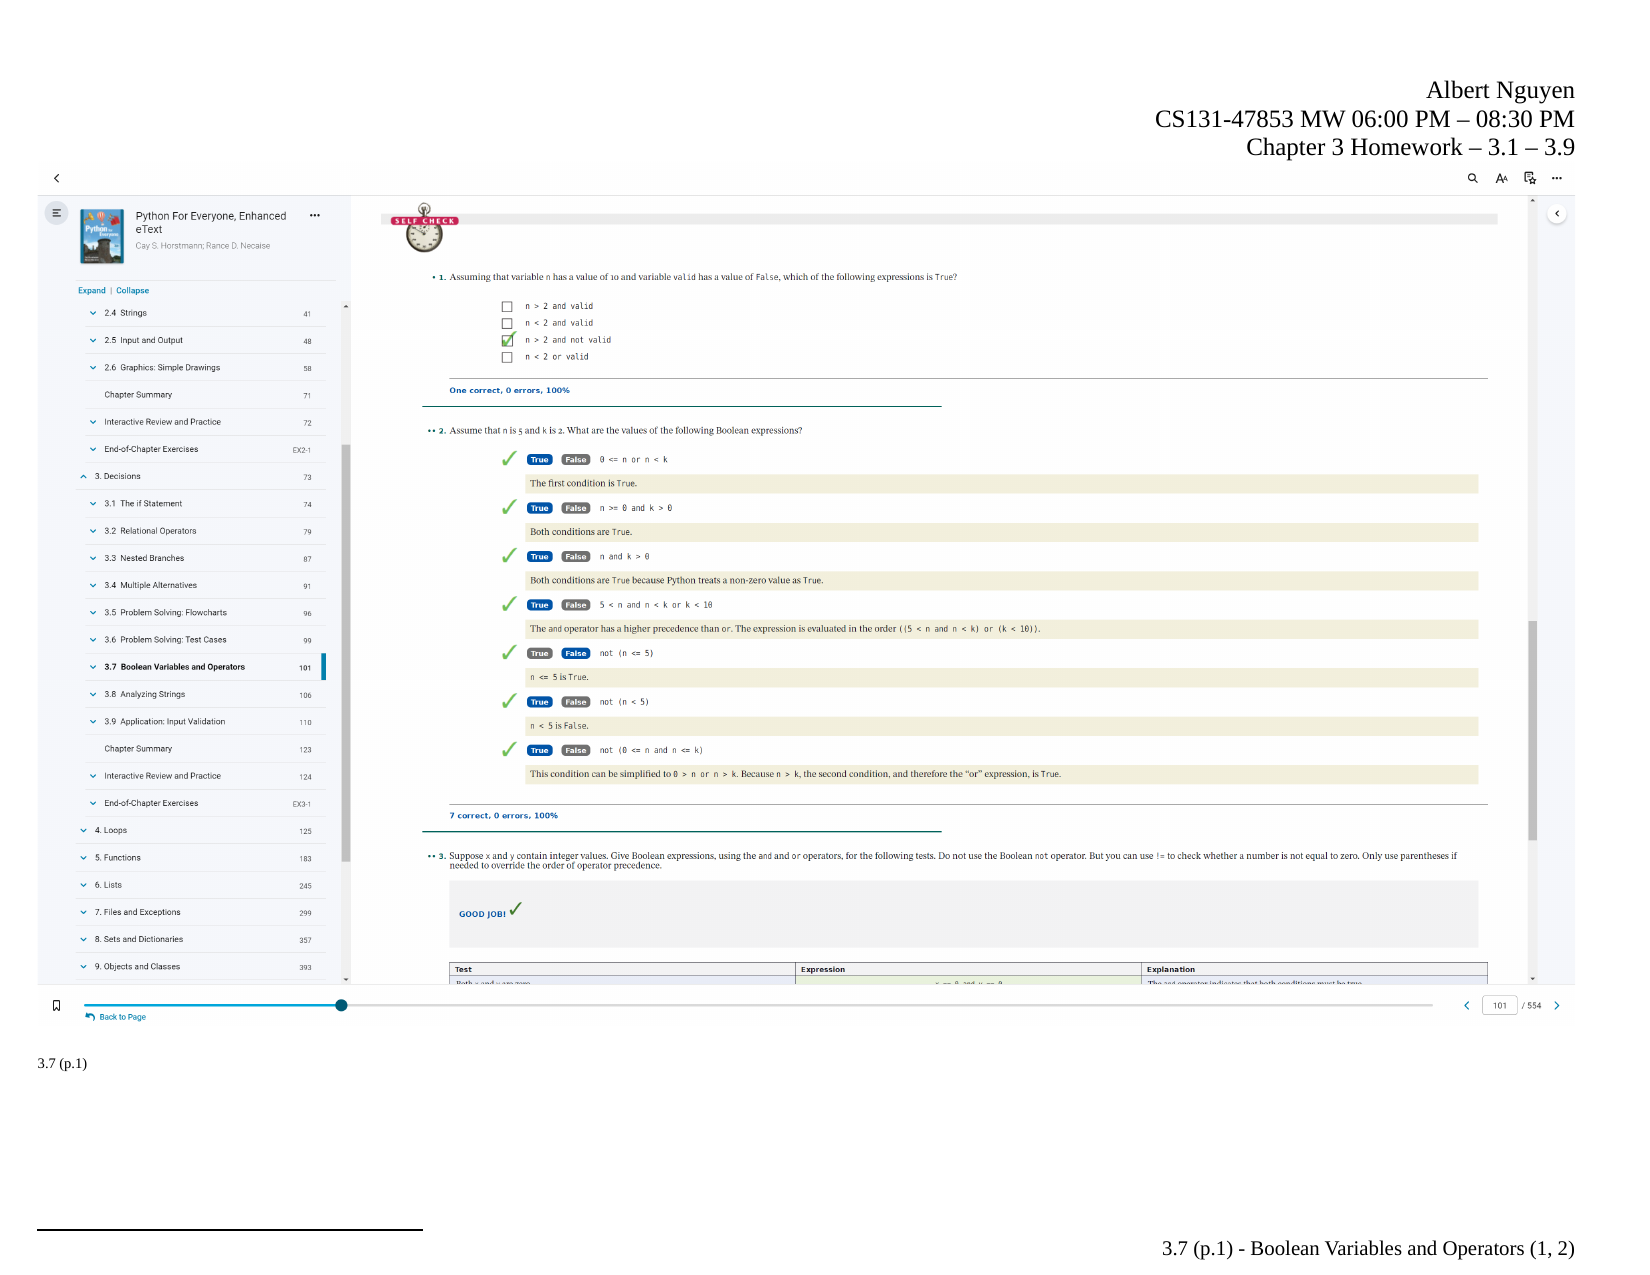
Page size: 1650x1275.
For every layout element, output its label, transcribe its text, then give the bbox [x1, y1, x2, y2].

picture [37, 161, 1575, 1026]
text - Boolean Variables and Operators (1, 2) [37, 1236, 1575, 1260]
